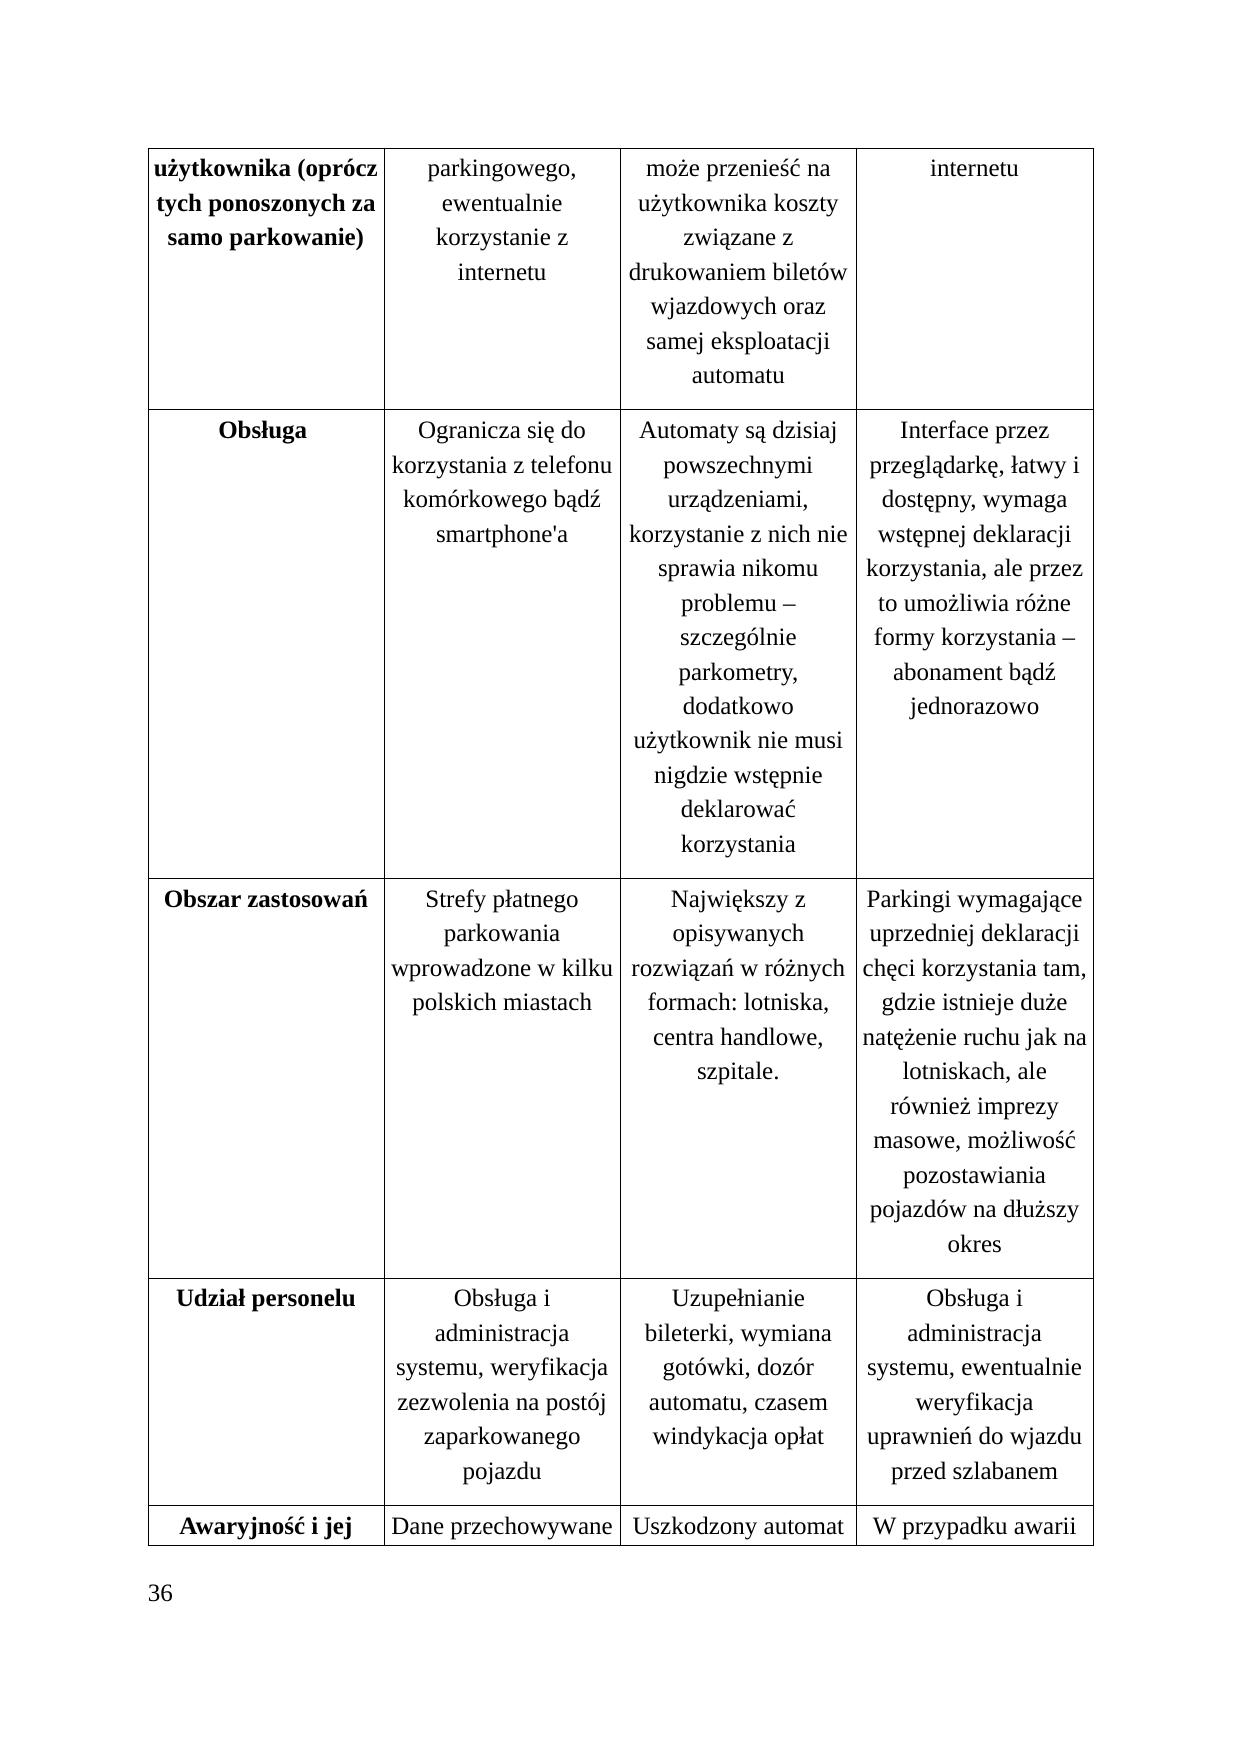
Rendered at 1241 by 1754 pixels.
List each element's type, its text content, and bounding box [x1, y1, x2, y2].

table_cell parkingowego, ewentualnie korzystanie z internetu [385, 149, 620, 409]
table_cell Uzupełnianie bileterki, wymiana gotówki, dozór automatu, czasem windykacja opłat [621, 1279, 856, 1505]
table_cell Największy z opisywanych rozwiązań w różnych formach: lotniska, centra handlowe, szpitale. [621, 879, 856, 1278]
table_cell Dane przechowywane [385, 1506, 620, 1545]
table_cell internetu [857, 149, 1093, 409]
table_cell Interface przez przeglądarkę, łatwy i dostępny, wymaga wstępnej deklaracji korzystania, ale przez to umożliwia różne formy korzystania – abonament bądź jednorazowo [857, 410, 1093, 878]
table_cell Parkingi wymagające uprzedniej deklaracji chęci korzystania tam, gdzie istnieje duże natężenie ruchu jak na lotniskach, ale również imprezy masowe, możliwość pozostawiania pojazdów na dłuższy okres [857, 879, 1093, 1278]
table_cell użytkownika (oprócz tych ponoszonych za samo parkowanie) [149, 149, 384, 409]
table_cell Ogranicza się do korzystania z telefonu komórkowego bądź smartphone'a [385, 410, 620, 878]
table_cell Obsługa i administracja systemu, weryfikacja zezwolenia na postój zaparkowanego pojazdu [385, 1279, 620, 1505]
table_cell W przypadku awarii [857, 1506, 1093, 1545]
table_cell Obszar zastosowań [149, 879, 384, 1278]
table_cell Obsługa [149, 410, 384, 878]
table_cell Uszkodzony automat [621, 1506, 856, 1545]
table_cell Obsługa i administracja systemu, ewentualnie weryfikacja uprawnień do wjazdu przed szlabanem [857, 1279, 1093, 1505]
table_cell Awaryjność i jej [149, 1506, 384, 1545]
table_cell Automaty są dzisiaj powszechnymi urządzeniami, korzystanie z nich nie sprawia nikomu problemu – szczególnie parkometry, dodatkowo użytkownik nie musi nigdzie wstępnie deklarować korzystania [621, 410, 856, 878]
table_cell Udział personelu [149, 1279, 384, 1505]
table_cell może przenieść na użytkownika koszty związane z drukowaniem biletów wjazdowych oraz samej eksploatacji automatu [621, 149, 856, 409]
table_cell Strefy płatnego parkowania wprowadzone w kilku polskich miastach [385, 879, 620, 1278]
